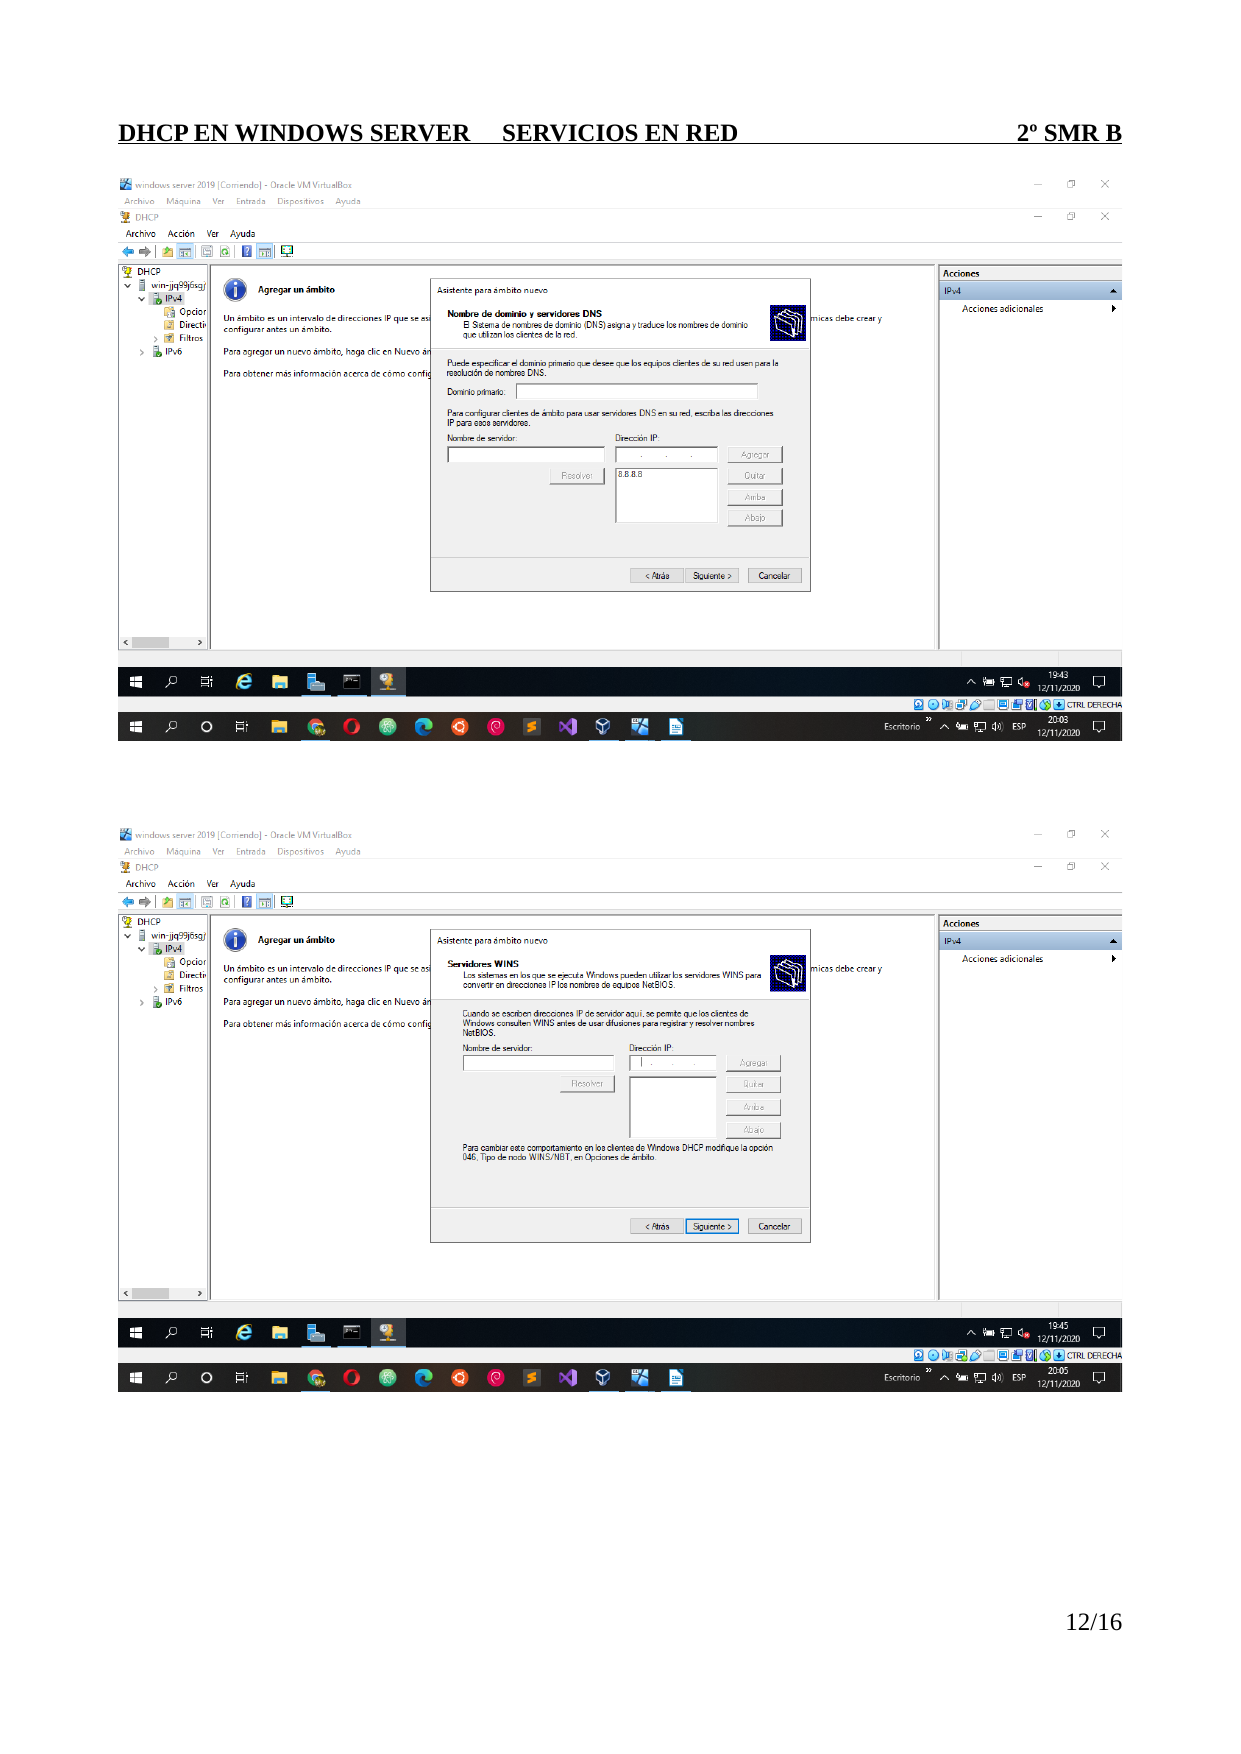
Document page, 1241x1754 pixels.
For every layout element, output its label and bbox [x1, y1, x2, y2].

picture [118, 176, 1123, 741]
picture [118, 827, 1123, 1392]
